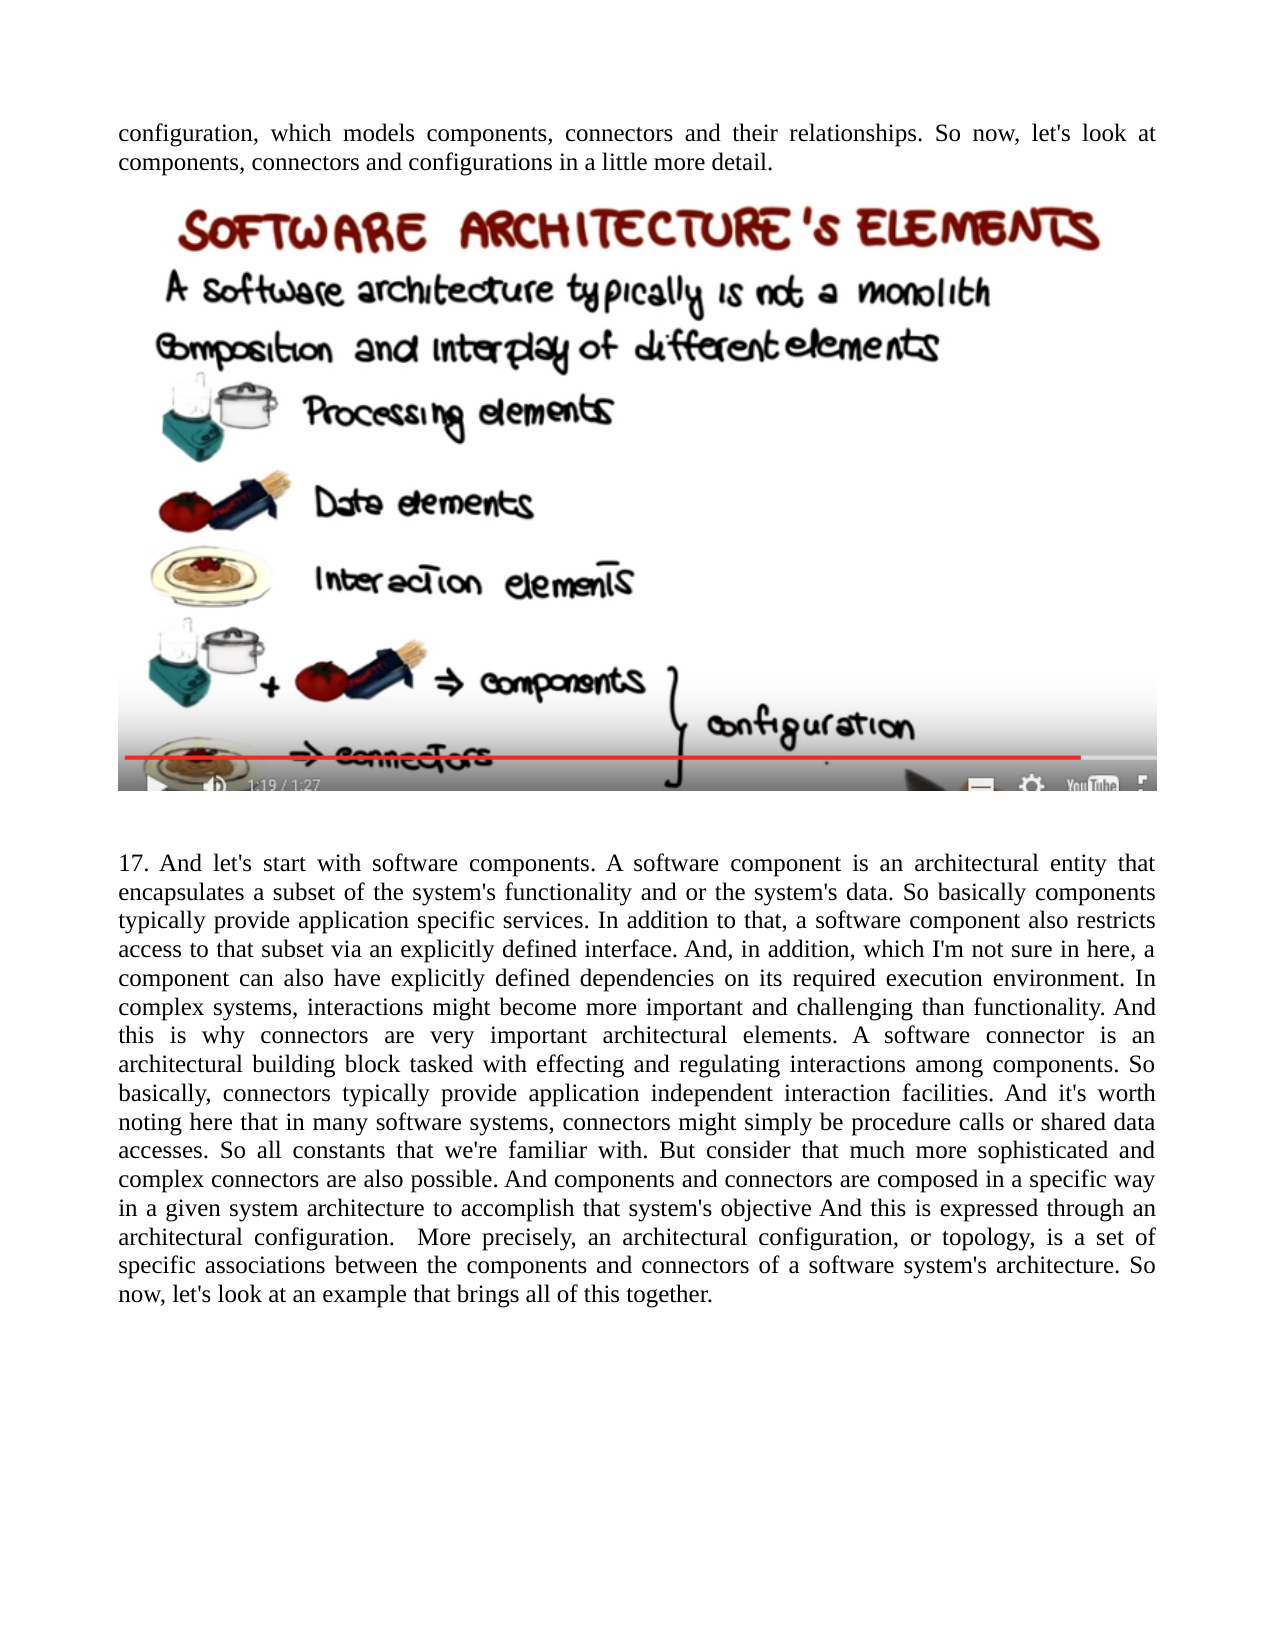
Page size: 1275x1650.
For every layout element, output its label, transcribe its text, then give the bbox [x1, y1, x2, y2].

text configuration, which models components, connectors and their relationships. So now, let's look at components, connectors and configurations in a little more detail. [118, 118, 1157, 176]
text 17. And let's start with software components. A software component is an architectural entity that encapsulates a subset of the system's functionality and or the system's data. So basically components typically provide application specific services. In addition to that, a software component also restricts access to that subset via an explicitly defined interface. And, in addition, which I'm not sure in here, a component can also have explicitly defined dependencies on its required execution environment. In complex systems, interactions might become more important and challenging than functionality. And this is why connectors are very important architectural elements. A software connector is an architectural building block tasked with effecting and regulating interactions among components. So basically, connectors typically provide application independent interaction facilities. And it's worth noting here that in many software systems, connectors might simply be procedure calls or shared data accesses. So all constants that we're familiar with. But consider that much more sophisticated and complex connectors are also possible. And components and connectors are composed in a specific way in a given system architecture to accomplish that system's objective And this is expressed through an architectural configuration. More precisely, an architectural configuration, or topology, is a set of specific associations between the components and connectors of a software system's architecture. So now, let's look at an example that brings all of this together. [118, 848, 1157, 1308]
picture [118, 204, 1157, 791]
